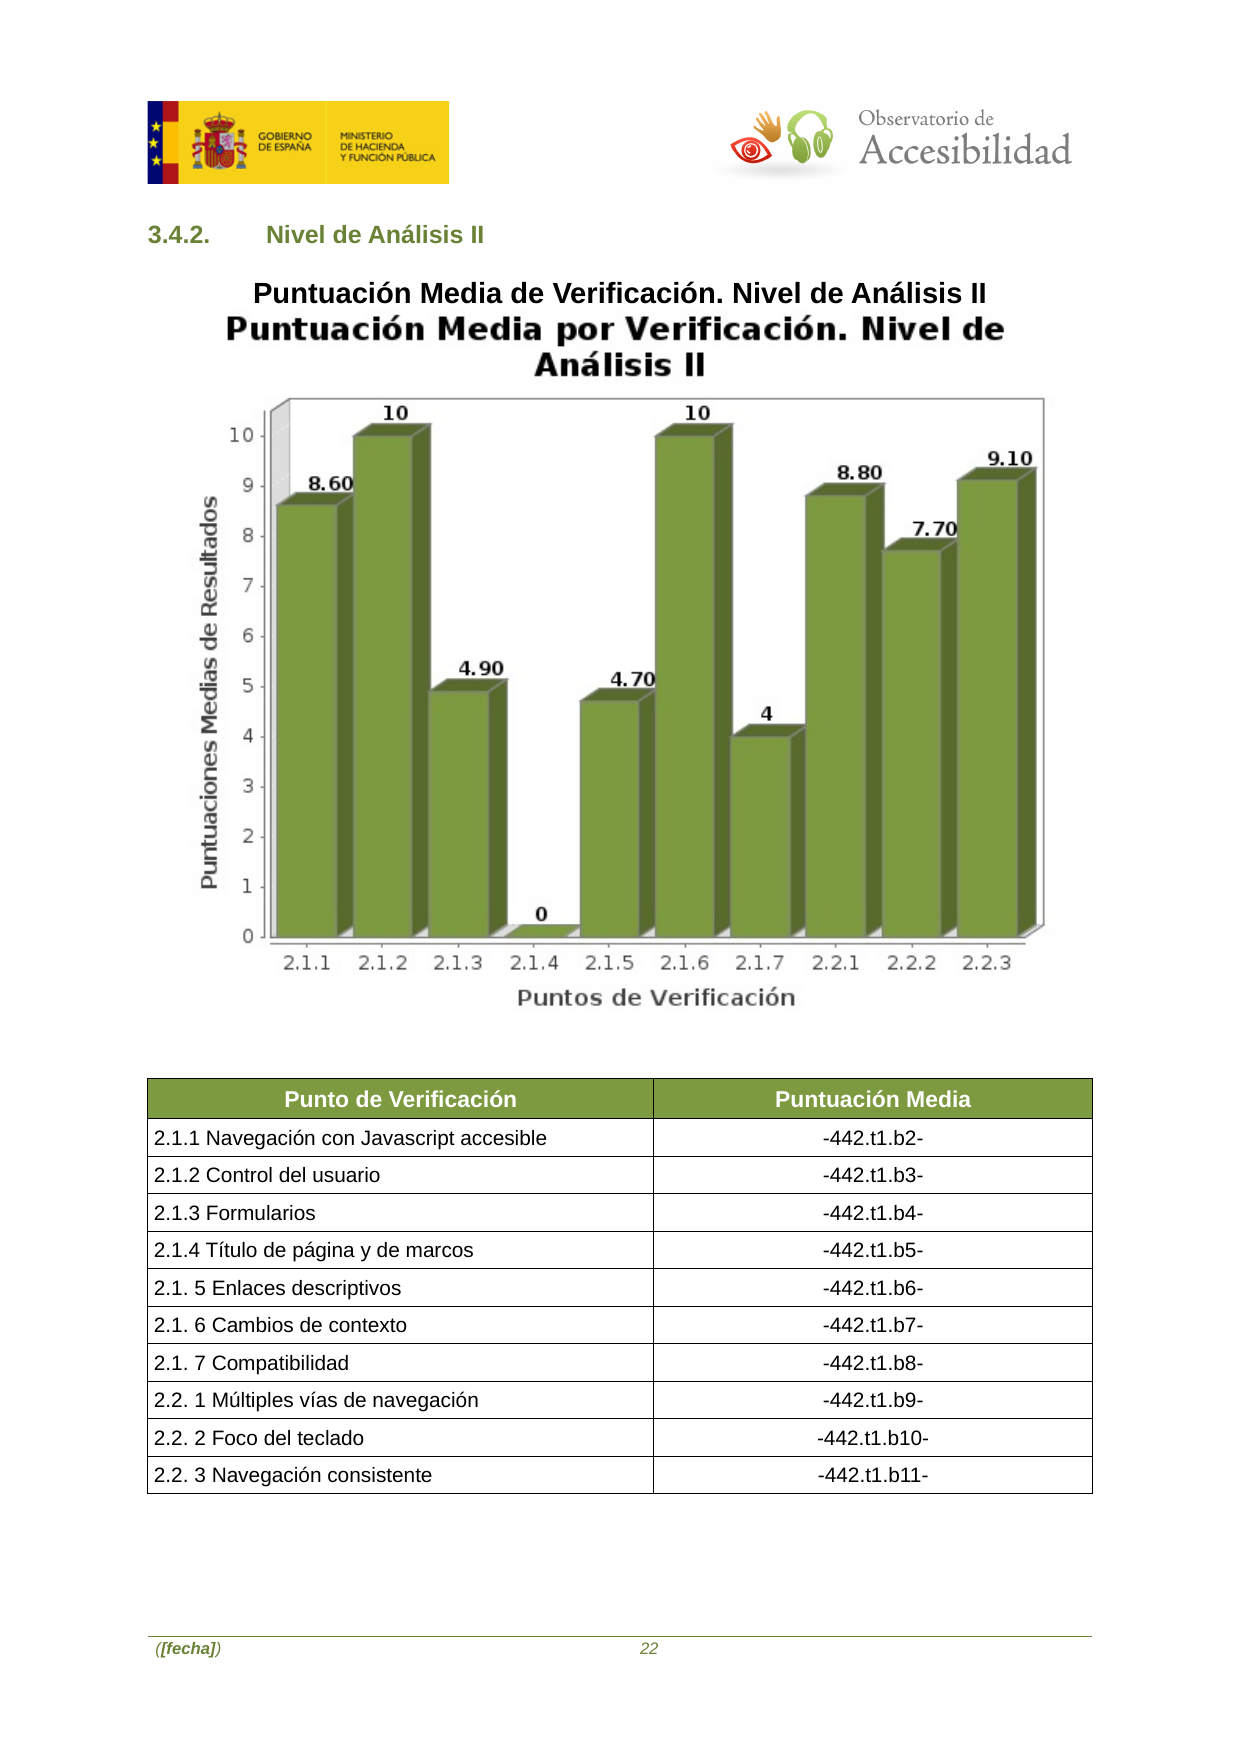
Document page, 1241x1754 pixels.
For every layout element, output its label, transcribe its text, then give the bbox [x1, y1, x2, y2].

table_cell -442.t1.b5- [654, 1232, 1092, 1268]
table_cell 2.1. 7 Compatibilidad [148, 1344, 653, 1381]
table_cell -442.t1.b7- [654, 1307, 1092, 1343]
picture [147, 101, 450, 184]
table_cell 2.1.3 Formularios [148, 1194, 653, 1231]
table_cell -442.t1.b8- [654, 1344, 1092, 1381]
table_cell -442.t1.b3- [654, 1157, 1092, 1193]
table_header Punto de Verificación [148, 1079, 653, 1118]
table_cell -442.t1.b9- [654, 1382, 1092, 1418]
picture [178, 309, 1062, 1020]
table_cell 2.1.1 Navegación con Javascript accesible [148, 1119, 653, 1156]
table_cell 2.2. 3 Navegación consistente [148, 1457, 653, 1493]
picture [710, 101, 1086, 184]
table_cell -442.t1.b6- [654, 1269, 1092, 1306]
table_cell 2.1. 6 Cambios de contexto [148, 1307, 653, 1343]
subtitle Nivel de Análisis II [148, 220, 1092, 248]
table_cell 2.1. 5 Enlaces descriptivos [148, 1269, 653, 1306]
table_cell 2.2. 2 Foco del teclado [148, 1419, 653, 1456]
table_header Puntuación Media [654, 1079, 1092, 1118]
table_cell 2.1.4 Título de página y de marcos [148, 1232, 653, 1268]
table_cell -442.t1.b11- [654, 1457, 1092, 1493]
table_cell -442.t1.b2- [654, 1119, 1092, 1156]
table_cell -442.t1.b10- [654, 1419, 1092, 1456]
table_cell -442.t1.b4- [654, 1194, 1092, 1231]
text Puntuación Media de Verificación. Nivel de Análisis II [148, 276, 1092, 310]
table_cell 2.1.2 Control del usuario [148, 1157, 653, 1193]
table_cell 2.2. 1 Múltiples vías de navegación [148, 1382, 653, 1418]
